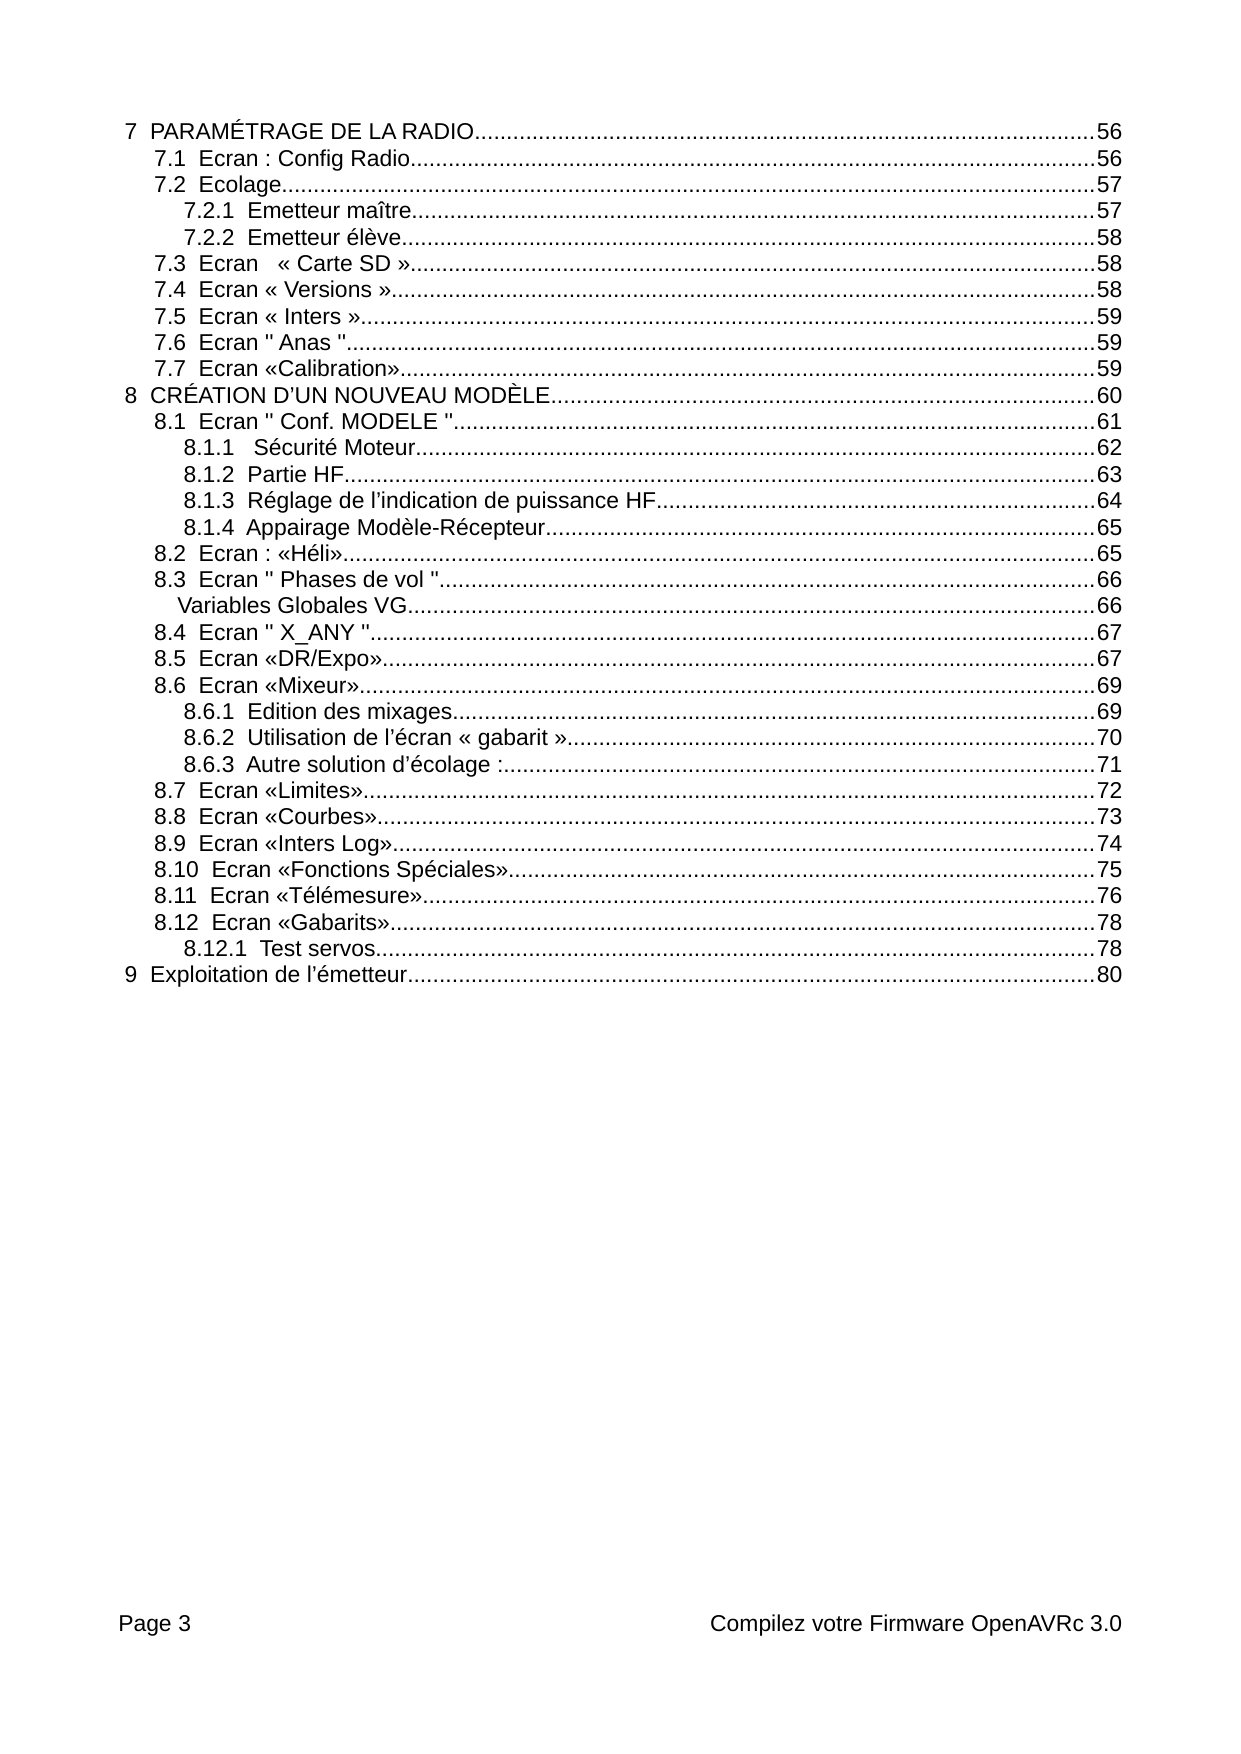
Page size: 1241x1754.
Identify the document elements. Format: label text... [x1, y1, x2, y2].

text 7.2.2 Emetteur élève 58 [177, 223, 1122, 250]
text 8.4 Ecran '' X_ANY '' 67 [148, 619, 1122, 645]
text 7.6 Ecran '' Anas '' 59 [148, 329, 1122, 355]
text 8.10 Ecran «Fonctions Spéciales» 75 [148, 856, 1122, 882]
text 8.5 Ecran «DR/Expo» 67 [148, 645, 1122, 672]
text 8.1.2 Partie HF 63 [177, 461, 1122, 487]
text 7.5 Ecran « Inters » 59 [148, 303, 1122, 329]
text Variables Globales VG 66 [177, 592, 1122, 619]
text 8 CRÉATION D’UN NOUVEAU MODÈLE 60 [118, 382, 1122, 408]
text 7.2.1 Emetteur maître 57 [177, 197, 1122, 223]
text 8.6 Ecran «Mixeur» 69 [148, 672, 1122, 698]
text 8.1.3 Réglage de l’indication de puissance HF 64 [177, 487, 1122, 513]
text 8.7 Ecran «Limites» 72 [148, 777, 1122, 803]
text 7.4 Ecran « Versions » 58 [148, 276, 1122, 303]
text 8.6.3 Autre solution d’écolage : 71 [177, 751, 1122, 777]
text 8.3 Ecran '' Phases de vol '' 66 [148, 566, 1122, 592]
text 7.1 Ecran : Config Radio 56 [148, 144, 1122, 171]
text 8.12 Ecran «Gabarits» 78 [148, 909, 1122, 935]
text 8.6.1 Edition des mixages 69 [177, 698, 1122, 724]
text 8.1 Ecran '' Conf. MODELE '' 61 [148, 408, 1122, 434]
text 8.12.1 Test servos 78 [177, 935, 1122, 961]
text 8.11 Ecran «Télémesure» 76 [148, 882, 1122, 909]
text 8.1.1 Sécurité Moteur 62 [177, 434, 1122, 461]
text 7 PARAMÉTRAGE DE LA RADIO 56 [118, 118, 1122, 144]
text 8.8 Ecran «Courbes» 73 [148, 803, 1122, 830]
text 7.7 Ecran «Calibration» 59 [148, 355, 1122, 382]
text 8.9 Ecran «Inters Log» 74 [148, 830, 1122, 856]
text 7.3 Ecran « Carte SD » 58 [148, 250, 1122, 276]
text 8.1.4 Appairage Modèle-Récepteur 65 [177, 513, 1122, 540]
text 8.6.2 Utilisation de l’écran « gabarit » 70 [177, 724, 1122, 751]
text 7.2 Ecolage 57 [148, 171, 1122, 197]
text 9 Exploitation de l’émetteur 80 [118, 961, 1122, 988]
text 8.2 Ecran : «Héli» 65 [148, 540, 1122, 566]
